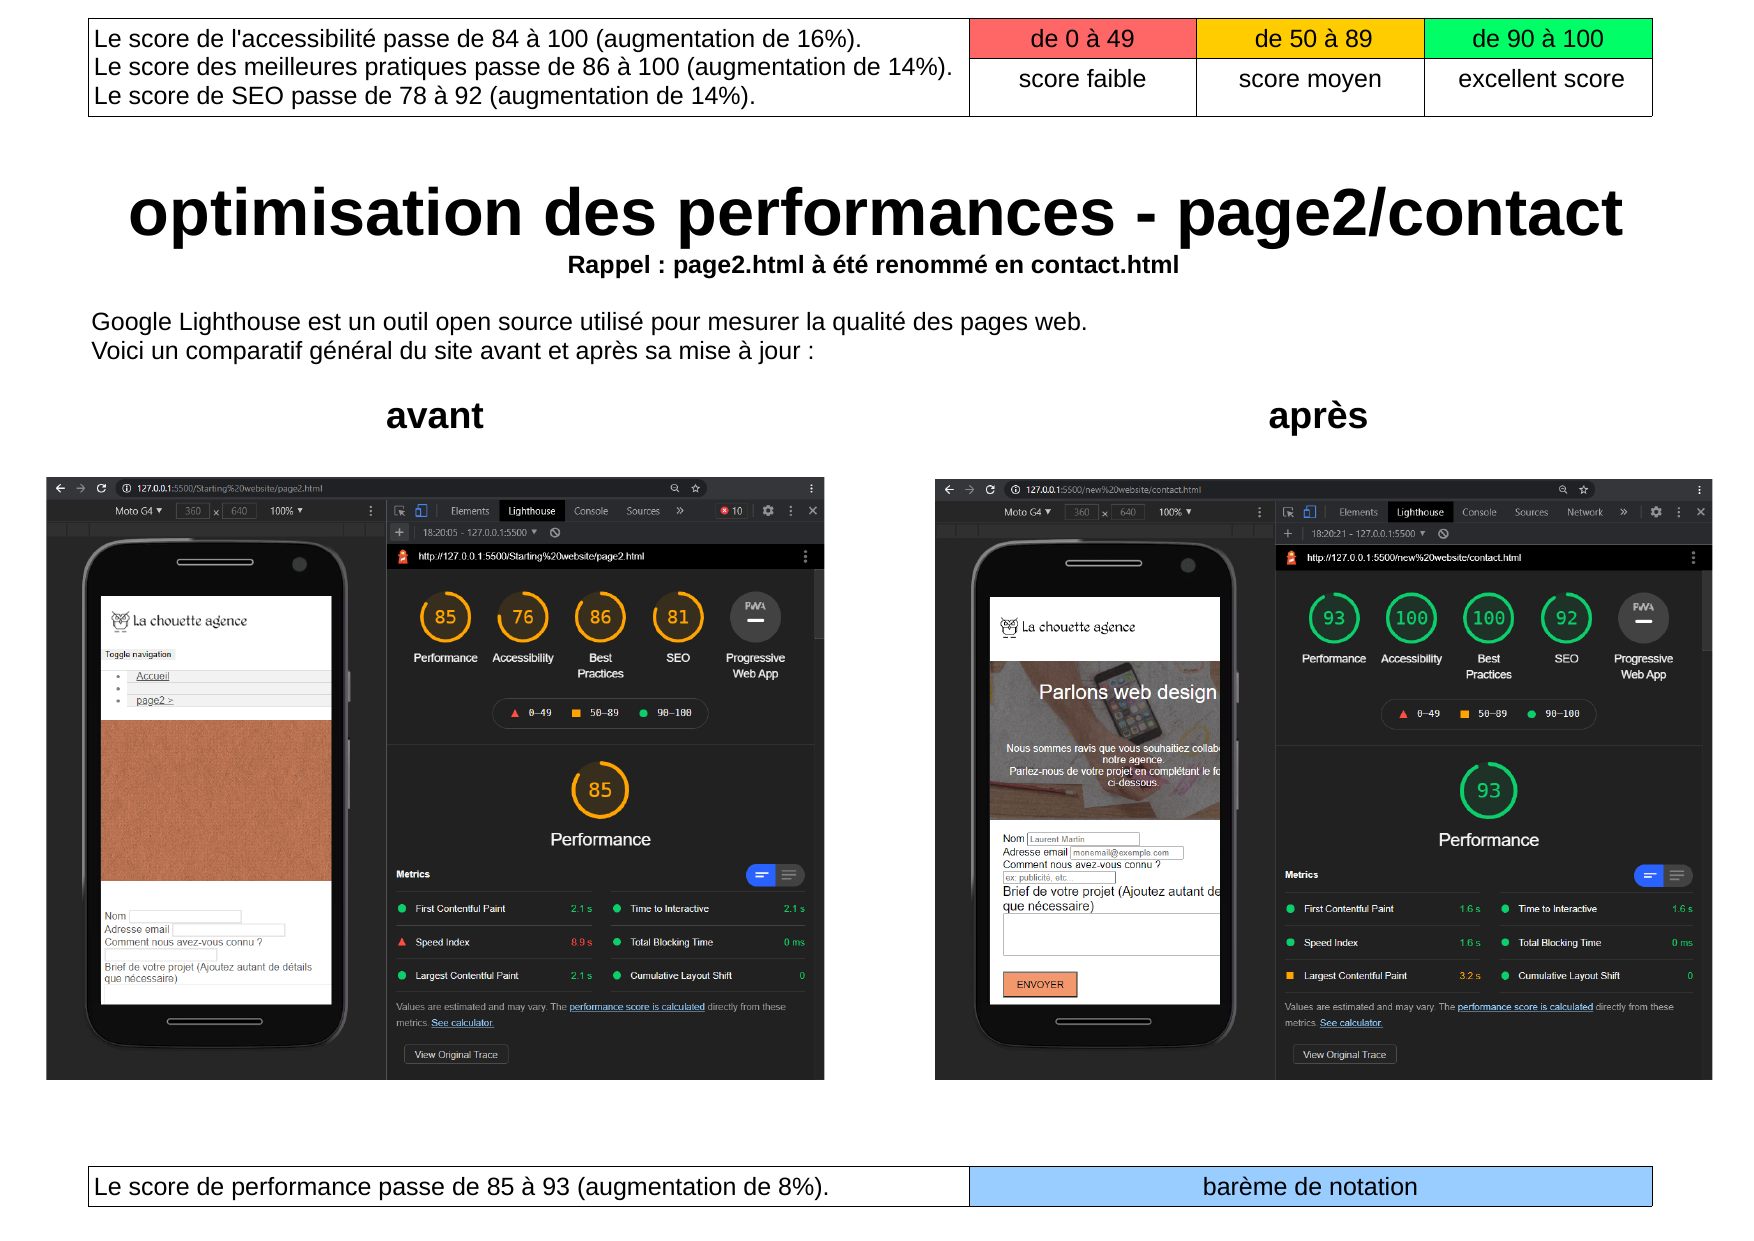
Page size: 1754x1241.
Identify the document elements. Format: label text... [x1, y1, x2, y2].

text Google Lighthouse est un outil open source utilisé pour mesurer la qualité des pages web. [18, 307, 1736, 336]
table_header Le score de performance passe de 85 à 93 (augmentation de 8%). [89, 1167, 969, 1206]
table_cell de 50 à 89 [1197, 19, 1424, 58]
table_header Le score de l'accessibilité passe de 84 à 100 (augmentation de 16%). Le score des meilleures pratiques passe de 86 à 100 (augmentation de 14%). Le score de SEO passe de 78 à 92 (augmentation de 14%). [89, 19, 969, 116]
table_cell score moyen [1197, 59, 1424, 116]
text avant après [18, 393, 1736, 437]
table_cell score faible [970, 59, 1196, 116]
picture [935, 479, 1713, 1080]
text Voici un comparatif général du site avant et après sa mise à jour : [18, 336, 1736, 365]
table_header barème de notation [970, 1167, 1652, 1206]
text Rappel : page2.html à été renommé en contact.html [18, 250, 1736, 278]
picture [46, 477, 825, 1080]
table_cell excellent score [1425, 59, 1652, 116]
table_cell de 90 à 100 [1425, 19, 1652, 58]
text optimisation des performances - page2/contact [18, 173, 1736, 250]
table_cell de 0 à 49 [970, 19, 1196, 58]
